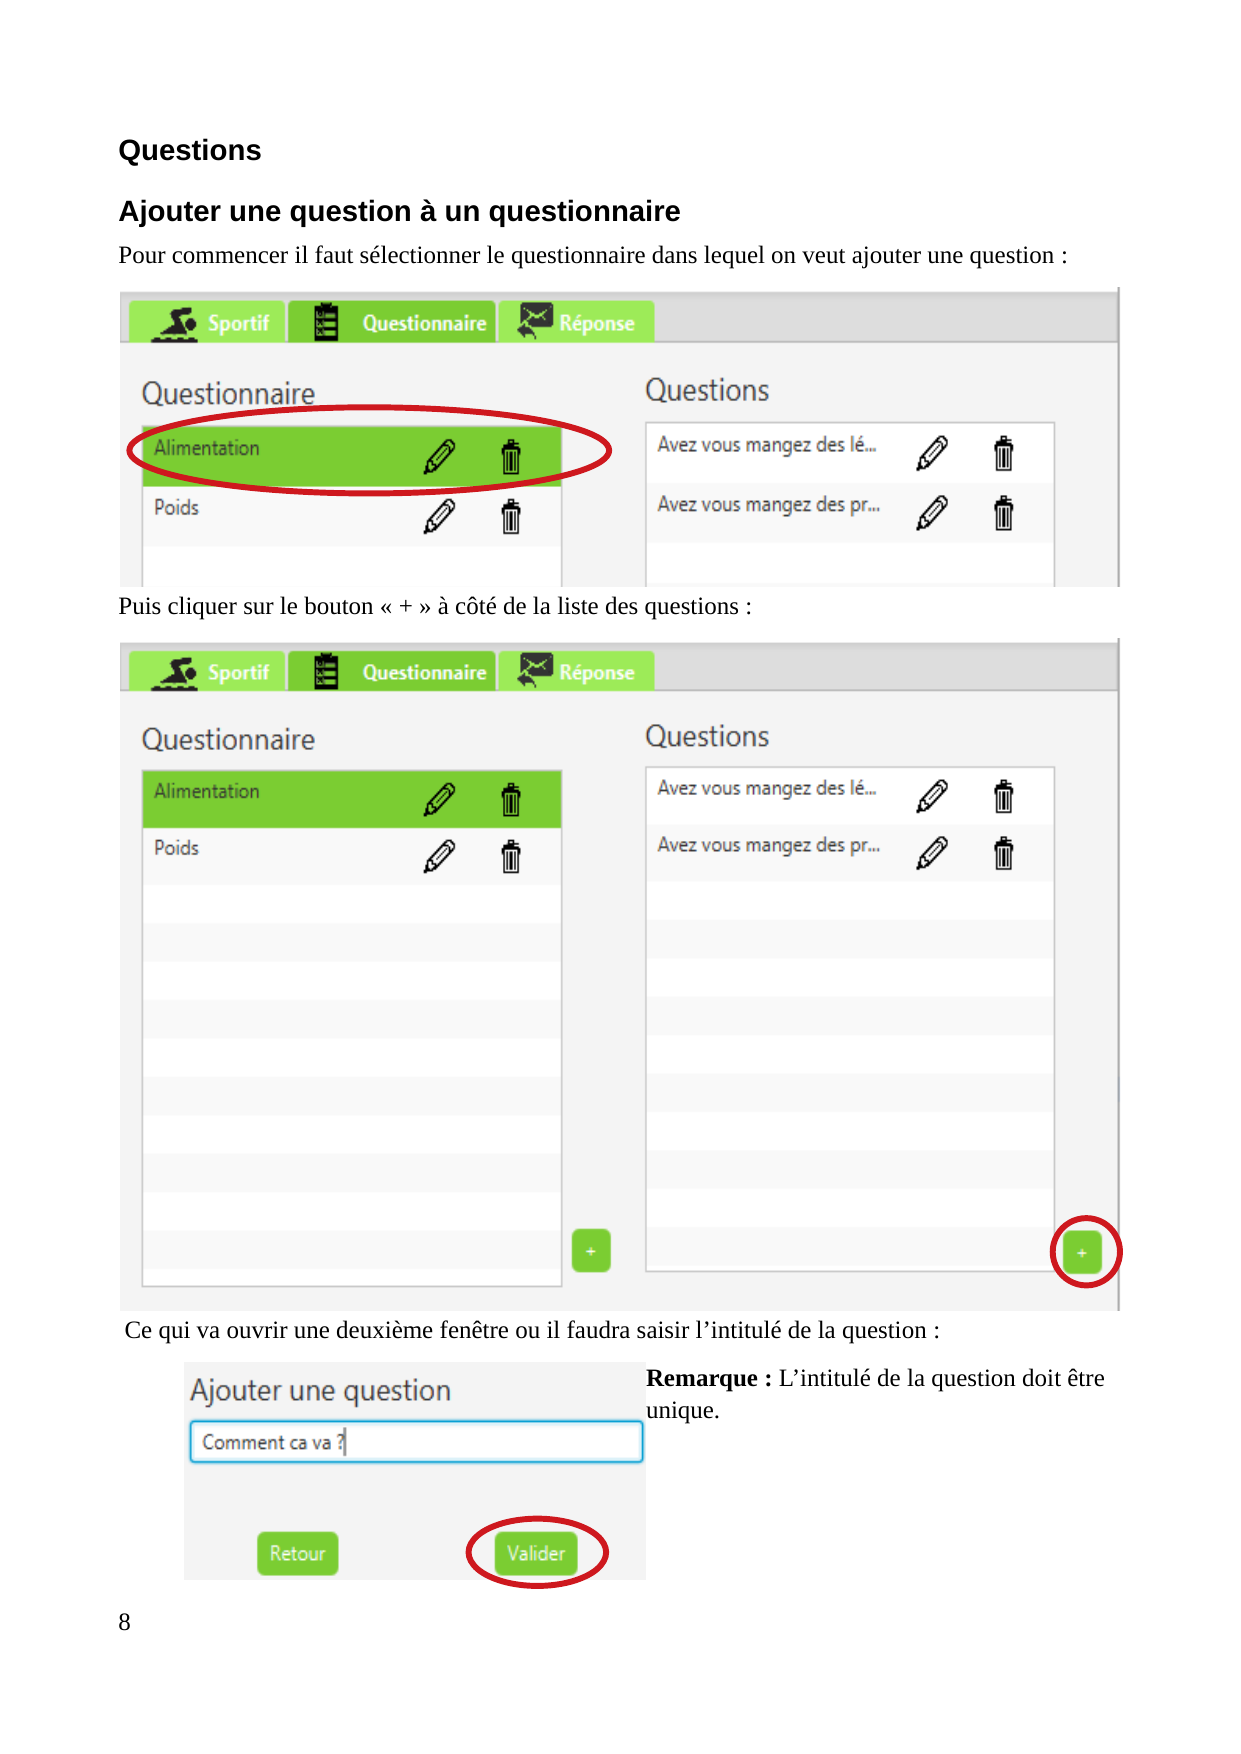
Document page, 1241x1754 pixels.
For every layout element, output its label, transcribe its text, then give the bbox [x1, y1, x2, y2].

picture [472, 1522, 603, 1580]
picture [120, 638, 1121, 1311]
picture [184, 1362, 646, 1580]
text Ce qui va ouvrir une deuxième fenêtre ou il faudra saisir l’intitulé de la question : [118, 639, 1122, 1344]
subtitle Questions [118, 133, 1122, 166]
text Remarque : L’intitulé de la question doit être unique. [646, 1363, 1122, 1424]
text Pour commencer il faut sélectionner le questionnaire dans lequel on veut ajouter une question : [118, 240, 1122, 268]
picture [1056, 1222, 1116, 1282]
text Puis cliquer sur le bouton « + » à côté de la liste des questions : [118, 287, 1122, 620]
text [118, 1363, 184, 1424]
picture [120, 287, 1121, 587]
subtitle Ajouter une question à un questionnaire [118, 193, 1122, 227]
